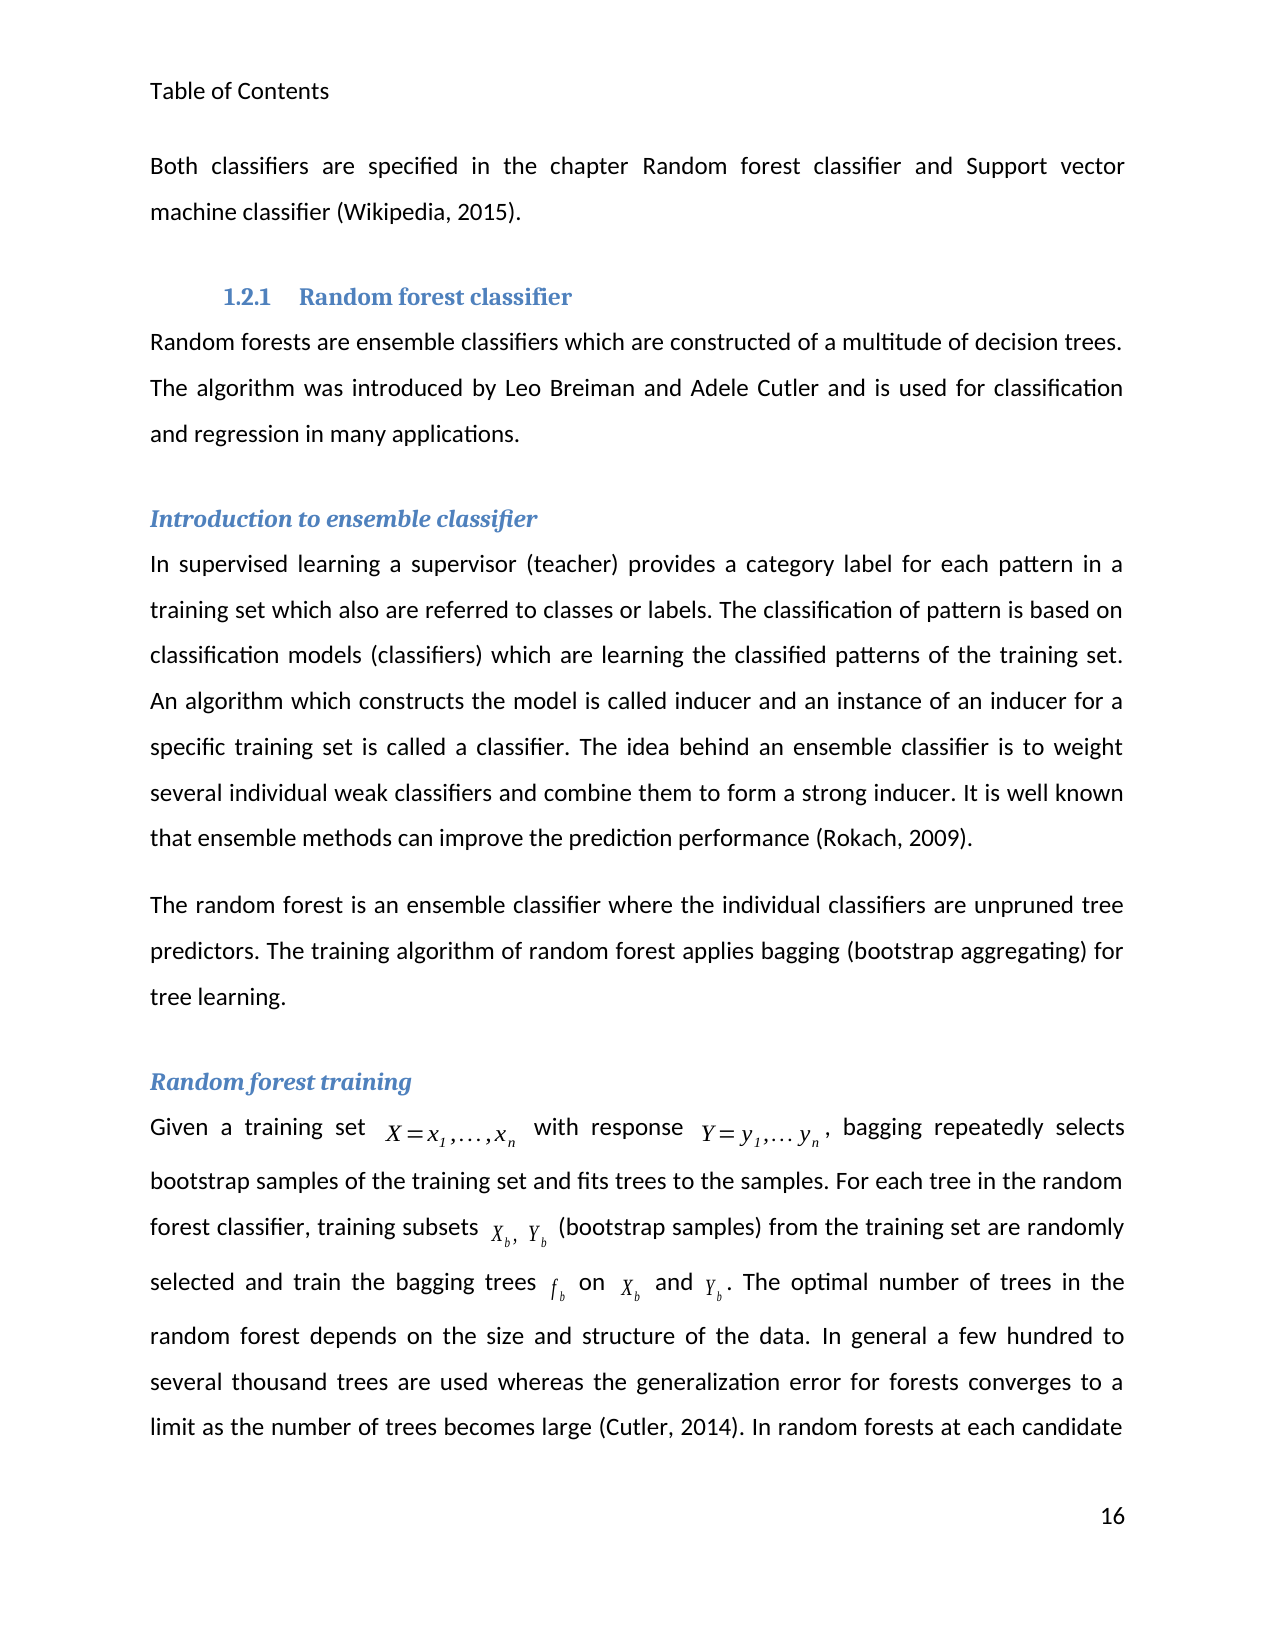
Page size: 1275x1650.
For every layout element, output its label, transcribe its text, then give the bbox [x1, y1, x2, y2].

text Both classifiers are specified in the chapter Random forest classifier and Support vector machine classifier (Wikipedia, 2015). [150, 150, 1125, 226]
text Random forests are ensemble classifiers which are constructed of a multitude of decision trees. The algorithm was introduced by Leo Breiman and Adele Cutler and is used for classification and regression in many applications. [150, 326, 1125, 448]
text Given a training set with response, bagging repeatedly selects bootstrap samples of the training set and fits trees to the samples. For each tree in the random forest classifier, training subsets (bootstrap samples) from the training set are randomly selected and train the bagging trees on and. The optimal number of trees in the random forest depends on the size and structure of the data. In general a few hundred to several thousand trees are used whereas the generalization error for forests converges to a limit as the number of trees becomes large (Cutler, 2014). In random forests at each candidate split a random subset of features is selected. Typically for a dataset with p features features are used in each split (Breiman, 2014). [150, 1111, 1125, 1442]
text The random forest is an ensemble classifier where the individual classifiers are unpruned tree predictors. The training algorithm of random forest applies bagging (bootstrap aggregating) for tree learning. [150, 889, 1125, 1011]
subtitle Random forest training [150, 1068, 1125, 1097]
subtitle Introduction to ensemble classifier [150, 505, 1125, 534]
text In supervised learning a supervisor (teacher) provides a category label for each pattern in a training set which also are referred to classes or labels. The classification of pattern is based on classification models (classifiers) which are learning the classified patterns of the training set. An algorithm which constructs the model is called inducer and an instance of an inducer for a specific training set is called a classifier. The idea behind an ensemble classifier is to weight several individual weak classifiers and combine them to form a strong inducer. It is well known that ensemble methods can improve the prediction performance (Rokach, 2009). [150, 548, 1125, 853]
subtitle Random forest classifier [224, 283, 1125, 312]
